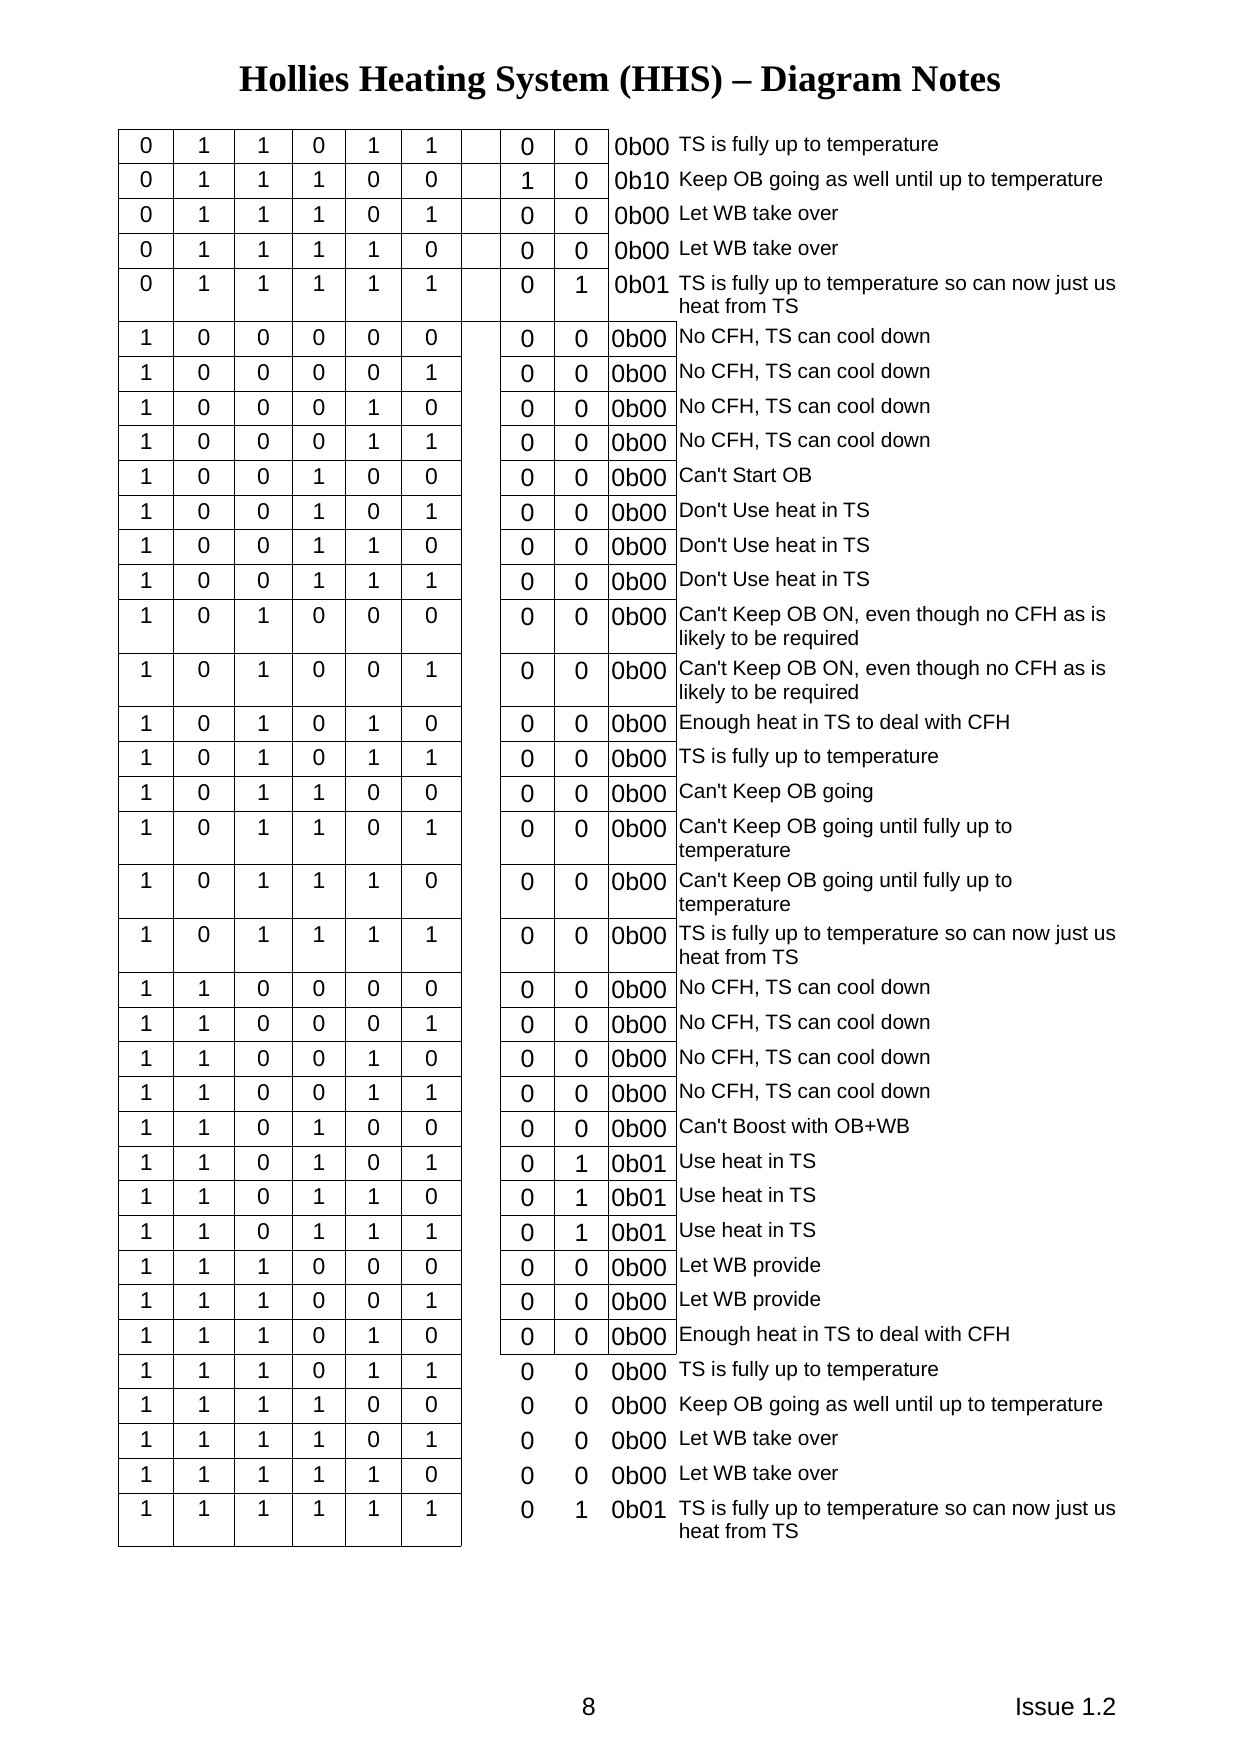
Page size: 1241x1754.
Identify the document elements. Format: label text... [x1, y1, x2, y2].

table_cell 1 [402, 812, 461, 864]
table_cell 1 [235, 199, 292, 233]
table_cell [462, 199, 500, 233]
table_cell 0 [174, 742, 234, 776]
table_cell 0b00 [609, 426, 676, 460]
table_cell 0 [554, 1355, 608, 1388]
table_cell No CFH, TS can cool down [677, 1041, 1122, 1076]
table_cell 0b10 [609, 163, 676, 198]
table_cell 1 [235, 707, 292, 741]
table_cell 1 [554, 1493, 608, 1546]
table_cell 0b00 [609, 530, 676, 564]
table_cell 0b00 [609, 198, 676, 233]
table_cell 1 [119, 1251, 173, 1284]
table_cell 1 [346, 234, 401, 267]
table_cell 1 [235, 130, 292, 163]
table_cell Can't Keep OB going until fully up to temperature [677, 811, 1122, 864]
table_cell 1 [119, 357, 173, 391]
table_cell 0 [346, 1147, 401, 1180]
table_cell 0 [501, 1181, 554, 1215]
table_cell 0 [235, 530, 292, 564]
table_cell 0 [235, 461, 292, 495]
table_cell [462, 564, 500, 599]
table_cell 1 [293, 777, 345, 811]
table_cell 0 [402, 1389, 461, 1423]
table_cell 0 [346, 812, 401, 864]
table_cell 1 [235, 1494, 292, 1546]
table_cell [462, 599, 500, 653]
table_cell 0 [402, 164, 461, 198]
table_cell 1 [346, 1320, 401, 1354]
table_cell 0 [500, 1493, 554, 1546]
table_cell 0 [174, 322, 234, 356]
table_cell 0 [346, 1285, 401, 1319]
table_cell 0b00 [608, 1423, 676, 1458]
table_cell 0 [501, 565, 554, 599]
table_cell 0 [119, 164, 173, 198]
table_cell 0 [555, 530, 608, 564]
table_cell 0 [501, 1251, 554, 1284]
table_cell 1 [402, 130, 461, 163]
table_cell 0 [235, 357, 292, 391]
table_cell 1 [402, 1147, 461, 1180]
table_cell 1 [402, 1077, 461, 1111]
table_cell 0 [402, 234, 461, 267]
table_cell [462, 356, 500, 391]
table_cell 0b01 [608, 1493, 676, 1546]
table_cell 1 [174, 1042, 234, 1076]
table_cell 1 [293, 865, 345, 918]
table_cell 1 [293, 1424, 345, 1458]
table_cell 0 [174, 812, 234, 864]
table_cell 1 [119, 1459, 173, 1492]
table_cell [462, 972, 500, 1007]
table_cell TS is fully up to temperature [676, 129, 1122, 163]
table_cell 0 [346, 199, 401, 233]
table_cell 1 [119, 1424, 173, 1458]
table_cell 1 [402, 269, 461, 321]
table_cell Let WB take over [676, 233, 1122, 267]
table_cell 0 [174, 530, 234, 564]
table_cell 0 [554, 1423, 608, 1458]
table_cell 0 [174, 461, 234, 495]
table_cell 0 [235, 973, 292, 1007]
table_cell 1 [119, 496, 173, 529]
table_cell 0 [501, 777, 554, 811]
table_cell 0 [501, 130, 554, 163]
table_cell 0 [555, 742, 608, 776]
table_cell 0 [402, 1251, 461, 1284]
table_cell 0 [501, 1320, 554, 1354]
table_cell TS is fully up to temperature so can now just us heat from TS [677, 918, 1122, 972]
table_cell 0 [346, 1008, 401, 1041]
table_cell 1 [402, 357, 461, 391]
table_cell 0 [174, 426, 234, 460]
table_cell TS is fully up to temperature [677, 741, 1122, 776]
table_cell 0 [402, 530, 461, 564]
table_cell 1 [174, 1008, 234, 1041]
table_cell 0 [555, 707, 608, 741]
table_cell 0 [555, 1008, 608, 1041]
table_cell 0 [501, 1147, 554, 1180]
table_cell 0b00 [609, 496, 676, 529]
table_cell 1 [346, 919, 401, 972]
table_cell 1 [174, 1459, 234, 1492]
table_cell [462, 1146, 500, 1180]
table_cell 1 [346, 269, 401, 321]
table_cell 1 [402, 496, 461, 529]
table_cell [462, 1007, 500, 1041]
table_cell 0 [501, 654, 554, 706]
table_cell [462, 706, 500, 741]
table_cell 0 [501, 496, 554, 529]
table_cell Enough heat in TS to deal with CFH [677, 1319, 1122, 1354]
table_cell 1 [235, 600, 292, 653]
table_cell 0b00 [609, 1320, 676, 1354]
table_cell 1 [235, 234, 292, 267]
table_cell 0b00 [609, 233, 676, 267]
table_cell Keep OB going as well until up to temperature [676, 163, 1122, 198]
table_cell 1 [174, 164, 234, 198]
table_cell 1 [501, 164, 554, 198]
table_cell 1 [402, 654, 461, 706]
table_cell 0 [174, 392, 234, 425]
table_cell 0b00 [609, 812, 676, 864]
table_cell 1 [402, 426, 461, 460]
table_cell 0 [293, 130, 345, 163]
table_cell 0 [293, 1251, 345, 1284]
table_cell 0 [174, 707, 234, 741]
table_cell No CFH, TS can cool down [677, 425, 1122, 460]
table_cell 1 [235, 1459, 292, 1492]
table_cell 0 [501, 919, 554, 972]
table_cell [462, 1388, 500, 1423]
table_cell 0b01 [609, 1216, 676, 1249]
table_cell [462, 1215, 500, 1249]
table_cell 1 [119, 654, 173, 706]
table_cell 0 [555, 1042, 608, 1076]
table_cell [462, 1458, 500, 1492]
table_cell Use heat in TS [677, 1215, 1122, 1249]
table_cell 1 [174, 234, 234, 267]
table_cell 1 [174, 1320, 234, 1354]
table_cell 1 [119, 600, 173, 653]
table_cell 1 [402, 1216, 461, 1249]
table_cell [462, 864, 500, 918]
table_cell 1 [346, 865, 401, 918]
table_cell 0b00 [609, 919, 676, 972]
table_cell Let WB take over [676, 198, 1122, 233]
table_cell 0 [174, 600, 234, 653]
table_cell 0 [402, 1042, 461, 1076]
table_cell 1 [293, 234, 345, 267]
table_cell 0 [501, 234, 554, 267]
table_cell 1 [119, 1389, 173, 1423]
table_cell 1 [235, 865, 292, 918]
table_cell 0 [119, 199, 173, 233]
table_cell 1 [293, 1494, 345, 1546]
table_cell 0 [555, 461, 608, 495]
table_cell 1 [346, 707, 401, 741]
table_cell No CFH, TS can cool down [677, 321, 1122, 356]
table_cell 1 [346, 565, 401, 599]
table_cell 0 [501, 322, 554, 356]
table_cell Can't Keep OB going [677, 776, 1122, 811]
table_cell [462, 811, 500, 864]
table_cell 1 [119, 392, 173, 425]
table_cell 1 [346, 426, 401, 460]
table_cell 0 [555, 565, 608, 599]
table_cell 0 [235, 392, 292, 425]
table_cell 0b00 [609, 600, 676, 653]
table_cell 0 [346, 357, 401, 391]
table_cell 1 [293, 812, 345, 864]
table_cell 0 [501, 742, 554, 776]
table_cell 1 [119, 1285, 173, 1319]
table_cell 1 [402, 1424, 461, 1458]
table_cell 0 [293, 600, 345, 653]
table_cell 0 [555, 357, 608, 391]
table_cell 0 [293, 1008, 345, 1041]
table_cell 0 [346, 461, 401, 495]
table_cell 0 [293, 654, 345, 706]
table_cell 0 [174, 919, 234, 972]
table_cell 0 [402, 865, 461, 918]
table_cell 0 [119, 234, 173, 267]
table_cell 1 [174, 1181, 234, 1215]
table_cell Don't Use heat in TS [677, 529, 1122, 564]
table_cell 0b00 [609, 1112, 676, 1146]
table_cell 1 [346, 1216, 401, 1249]
table_cell 0 [293, 707, 345, 741]
table_cell 1 [119, 1494, 173, 1546]
table_cell 1 [293, 530, 345, 564]
table_cell No CFH, TS can cool down [677, 972, 1122, 1007]
table_cell [462, 495, 500, 529]
table_cell No CFH, TS can cool down [677, 356, 1122, 391]
table_cell 1 [235, 1285, 292, 1319]
table_cell 1 [174, 1494, 234, 1546]
table_cell [462, 1354, 500, 1388]
table_cell 0 [174, 357, 234, 391]
table_cell 0 [174, 654, 234, 706]
table_cell 1 [402, 742, 461, 776]
table_cell 0 [293, 1042, 345, 1076]
table_cell 1 [235, 812, 292, 864]
table_cell 1 [119, 1320, 173, 1354]
table_cell 0b01 [609, 1147, 676, 1180]
table_cell 0 [501, 1042, 554, 1076]
table_cell 0 [501, 1285, 554, 1319]
table_cell 1 [346, 1042, 401, 1076]
table_cell 1 [119, 461, 173, 495]
table_cell 1 [293, 1459, 345, 1492]
table_cell 1 [346, 1459, 401, 1492]
table_cell 0 [555, 199, 608, 233]
table_cell 1 [119, 919, 173, 972]
table_cell 0 [235, 322, 292, 356]
table_cell 1 [119, 1042, 173, 1076]
table_cell 0 [346, 1251, 401, 1284]
table_cell 0 [235, 426, 292, 460]
table_cell 0 [346, 973, 401, 1007]
table_cell 1 [174, 1112, 234, 1146]
table_cell 0 [554, 1458, 608, 1492]
table_cell 1 [346, 1077, 401, 1111]
table_cell 0 [555, 234, 608, 267]
table_cell 1 [555, 269, 608, 321]
table_cell 0 [555, 496, 608, 529]
table_cell 1 [174, 1285, 234, 1319]
table_cell 0 [500, 1458, 554, 1492]
table_cell 0 [501, 269, 554, 321]
table_cell 1 [174, 130, 234, 163]
table_cell 0b00 [609, 654, 676, 706]
table_cell [462, 1041, 500, 1076]
table_cell [462, 425, 500, 460]
table_cell [462, 322, 500, 356]
table_cell 1 [174, 1216, 234, 1249]
table_cell 1 [235, 1389, 292, 1423]
table_cell [462, 234, 500, 267]
table_cell Can't Keep OB going until fully up to temperature [677, 864, 1122, 918]
table_cell 1 [174, 973, 234, 1007]
table_cell 0 [501, 973, 554, 1007]
table_cell 1 [346, 742, 401, 776]
table_cell 0 [235, 1112, 292, 1146]
table_cell 1 [235, 164, 292, 198]
table_cell 0 [555, 919, 608, 972]
table_cell 1 [119, 322, 173, 356]
table_cell 0 [235, 1042, 292, 1076]
table_cell 0 [235, 1008, 292, 1041]
table_cell Don't Use heat in TS [677, 564, 1122, 599]
table_cell 1 [555, 1181, 608, 1215]
table_cell [462, 1319, 500, 1354]
table_cell 1 [293, 199, 345, 233]
table_cell 1 [346, 392, 401, 425]
table_cell 0 [402, 707, 461, 741]
table_cell 0 [293, 973, 345, 1007]
table_cell 1 [119, 742, 173, 776]
table_cell 0 [402, 777, 461, 811]
table_cell 1 [402, 1355, 461, 1388]
table_cell [462, 1250, 500, 1284]
table_cell 1 [119, 565, 173, 599]
table_cell 0 [402, 973, 461, 1007]
table_cell 0b00 [608, 1458, 676, 1492]
table_cell 0 [402, 1320, 461, 1354]
table_cell 0 [293, 1285, 345, 1319]
table_cell 0 [402, 1112, 461, 1146]
table_cell 0 [555, 812, 608, 864]
table_cell 1 [119, 1008, 173, 1041]
table_cell 0 [555, 1320, 608, 1354]
table_cell 0 [293, 1320, 345, 1354]
table_cell 1 [119, 707, 173, 741]
table_cell 0b00 [609, 777, 676, 811]
table_cell 1 [235, 1320, 292, 1354]
table_cell 0 [346, 654, 401, 706]
table_cell 0b00 [609, 1008, 676, 1041]
table_cell 0b00 [609, 1251, 676, 1284]
table_cell 1 [402, 919, 461, 972]
table_cell No CFH, TS can cool down [677, 1076, 1122, 1111]
table_cell [462, 653, 500, 706]
table_cell 1 [174, 1355, 234, 1388]
table_cell 0b01 [609, 1181, 676, 1215]
table_cell 0 [501, 530, 554, 564]
table_cell 0 [555, 865, 608, 918]
table_cell 1 [119, 1112, 173, 1146]
table_cell 0b00 [609, 742, 676, 776]
table_cell 1 [174, 1424, 234, 1458]
table_cell 0 [501, 1216, 554, 1249]
table_cell 1 [293, 496, 345, 529]
table_cell 1 [119, 973, 173, 1007]
table_cell 0 [235, 1147, 292, 1180]
table_cell 0 [555, 130, 608, 163]
table_cell 1 [293, 1389, 345, 1423]
table_cell 0 [293, 1355, 345, 1388]
table_cell 1 [235, 1251, 292, 1284]
table_cell [462, 918, 500, 972]
table_cell Use heat in TS [677, 1146, 1122, 1180]
table_cell 0 [501, 600, 554, 653]
table_cell 0 [235, 1181, 292, 1215]
table_cell 0 [501, 1077, 554, 1111]
table_cell 1 [174, 1077, 234, 1111]
table_cell 1 [119, 812, 173, 864]
table_cell 1 [293, 164, 345, 198]
table_cell 0b00 [609, 865, 676, 918]
table_cell 0 [174, 496, 234, 529]
table_cell 1 [119, 777, 173, 811]
table_cell [462, 1180, 500, 1215]
table_cell [462, 391, 500, 425]
table_cell [462, 776, 500, 811]
table_cell 1 [346, 1181, 401, 1215]
table_cell 0b00 [609, 357, 676, 391]
table_cell Let WB provide [677, 1250, 1122, 1284]
table_cell 0 [500, 1388, 554, 1423]
table_cell [462, 1493, 500, 1546]
table_cell TS is fully up to temperature so can now just us heat from TS [676, 1493, 1122, 1546]
table_cell 1 [293, 919, 345, 972]
table_cell [462, 1423, 500, 1458]
table_cell [462, 269, 500, 321]
table_cell 0 [555, 1285, 608, 1319]
table_cell 0 [501, 357, 554, 391]
table_cell 0 [293, 357, 345, 391]
table_cell 0 [555, 1112, 608, 1146]
table_cell 1 [293, 461, 345, 495]
table_cell 1 [235, 1424, 292, 1458]
table_cell 0 [501, 392, 554, 425]
table_cell 0b00 [609, 1042, 676, 1076]
table_cell 0 [346, 1389, 401, 1423]
table_cell No CFH, TS can cool down [677, 391, 1122, 425]
table_cell 0 [555, 600, 608, 653]
table_cell 1 [119, 1216, 173, 1249]
table_cell 1 [174, 1389, 234, 1423]
table_cell 1 [235, 777, 292, 811]
table_cell 1 [119, 426, 173, 460]
table_cell 0 [555, 777, 608, 811]
table_cell 0 [235, 1216, 292, 1249]
table_cell 1 [402, 1494, 461, 1546]
table_cell 1 [293, 1216, 345, 1249]
table_cell 1 [119, 1355, 173, 1388]
table_cell 0 [402, 1181, 461, 1215]
table_cell 0b00 [609, 1077, 676, 1111]
table_cell Can't Boost with OB+WB [677, 1111, 1122, 1146]
table_cell 0 [501, 707, 554, 741]
table_cell 1 [402, 1008, 461, 1041]
table_cell 1 [555, 1147, 608, 1180]
table_cell 0b00 [609, 461, 676, 495]
table_cell 0 [119, 269, 173, 321]
table_cell 0 [346, 600, 401, 653]
table_cell [462, 1284, 500, 1319]
table_cell 1 [119, 865, 173, 918]
table_cell 0 [346, 322, 401, 356]
table_cell 1 [402, 199, 461, 233]
table_cell 0 [501, 812, 554, 864]
table_cell 1 [235, 742, 292, 776]
table_cell 0b00 [609, 707, 676, 741]
table_cell 0 [346, 1424, 401, 1458]
table_cell 0 [402, 1459, 461, 1492]
table_cell 1 [235, 654, 292, 706]
table_cell 1 [346, 1355, 401, 1388]
table_cell 1 [119, 1147, 173, 1180]
table_cell 0b00 [609, 973, 676, 1007]
table_cell 0 [402, 600, 461, 653]
table_cell 0 [501, 1008, 554, 1041]
table_cell 0 [346, 777, 401, 811]
table_cell 0 [501, 426, 554, 460]
table_cell 0 [555, 973, 608, 1007]
table_cell 0 [346, 164, 401, 198]
table_cell 0 [555, 392, 608, 425]
table_cell 0 [293, 742, 345, 776]
table_cell 0 [554, 1388, 608, 1423]
table_cell 0 [346, 1112, 401, 1146]
table_cell [462, 1076, 500, 1111]
table_cell [462, 529, 500, 564]
table_cell 1 [346, 530, 401, 564]
table_cell Use heat in TS [677, 1180, 1122, 1215]
table_cell Don't Use heat in TS [677, 495, 1122, 529]
table_cell 1 [293, 269, 345, 321]
table_cell 0 [501, 865, 554, 918]
table_cell 1 [119, 1181, 173, 1215]
table_cell 0 [501, 199, 554, 233]
table_cell 1 [293, 1112, 345, 1146]
table_cell 1 [402, 565, 461, 599]
table_cell 0 [174, 777, 234, 811]
table_cell 1 [346, 1494, 401, 1546]
table_cell 0 [293, 1077, 345, 1111]
table_cell [462, 460, 500, 495]
table_cell 1 [235, 1355, 292, 1388]
table_cell 1 [174, 199, 234, 233]
table_cell 1 [119, 530, 173, 564]
table_cell 1 [235, 919, 292, 972]
table_cell 0 [293, 392, 345, 425]
table_cell 0 [501, 461, 554, 495]
table_cell 0b00 [609, 392, 676, 425]
table_cell 0b00 [608, 1355, 676, 1388]
table_cell 1 [119, 1077, 173, 1111]
table_cell 0 [402, 392, 461, 425]
table_cell [462, 1111, 500, 1146]
table_cell 1 [402, 1285, 461, 1319]
table_cell [462, 130, 500, 163]
table_cell Keep OB going as well until up to temperature [676, 1388, 1122, 1423]
table_cell 0 [555, 322, 608, 356]
table_cell 0b00 [609, 322, 676, 356]
table_cell Let WB provide [677, 1284, 1122, 1319]
table_cell 0 [293, 322, 345, 356]
table_cell 1 [293, 1147, 345, 1180]
table_cell 1 [293, 565, 345, 599]
table_cell [462, 164, 500, 198]
table_cell 0 [555, 164, 608, 198]
table_cell 0 [119, 130, 173, 163]
table_cell No CFH, TS can cool down [677, 1007, 1122, 1041]
table_cell 0b00 [609, 129, 676, 163]
table_cell 0 [555, 426, 608, 460]
table_cell 1 [174, 1251, 234, 1284]
table_cell 0 [235, 496, 292, 529]
table_cell 0 [346, 496, 401, 529]
table_cell 0 [402, 322, 461, 356]
table_cell 0 [174, 565, 234, 599]
table_cell Can't Keep OB ON, even though no CFH as is likely to be required [677, 653, 1122, 706]
table_cell 0 [174, 865, 234, 918]
table_cell 0 [555, 654, 608, 706]
table_cell 0 [555, 1077, 608, 1111]
table_cell 1 [346, 130, 401, 163]
table_cell 0 [555, 1251, 608, 1284]
table_cell Let WB take over [676, 1458, 1122, 1492]
table_cell 1 [174, 1147, 234, 1180]
table_cell 1 [235, 269, 292, 321]
table_cell Let WB take over [676, 1423, 1122, 1458]
table_cell 0 [501, 1112, 554, 1146]
table_cell 0 [293, 426, 345, 460]
table_cell TS is fully up to temperature so can now just us heat from TS [676, 268, 1122, 321]
table_cell Enough heat in TS to deal with CFH [677, 706, 1122, 741]
table_cell 0 [235, 565, 292, 599]
table_cell TS is fully up to temperature [676, 1354, 1122, 1388]
table_cell 0 [500, 1423, 554, 1458]
table_cell 1 [555, 1216, 608, 1249]
table_cell 0 [500, 1355, 554, 1388]
table_cell 0b00 [608, 1388, 676, 1423]
table_cell 0 [235, 1077, 292, 1111]
table_cell Can't Start OB [677, 460, 1122, 495]
table_cell 0b00 [609, 565, 676, 599]
table_cell 0 [402, 461, 461, 495]
table_cell [462, 741, 500, 776]
table_cell 1 [174, 269, 234, 321]
table_cell 0b00 [609, 1285, 676, 1319]
table_cell 1 [293, 1181, 345, 1215]
table_cell Can't Keep OB ON, even though no CFH as is likely to be required [677, 599, 1122, 653]
table_cell 0b01 [609, 268, 676, 321]
